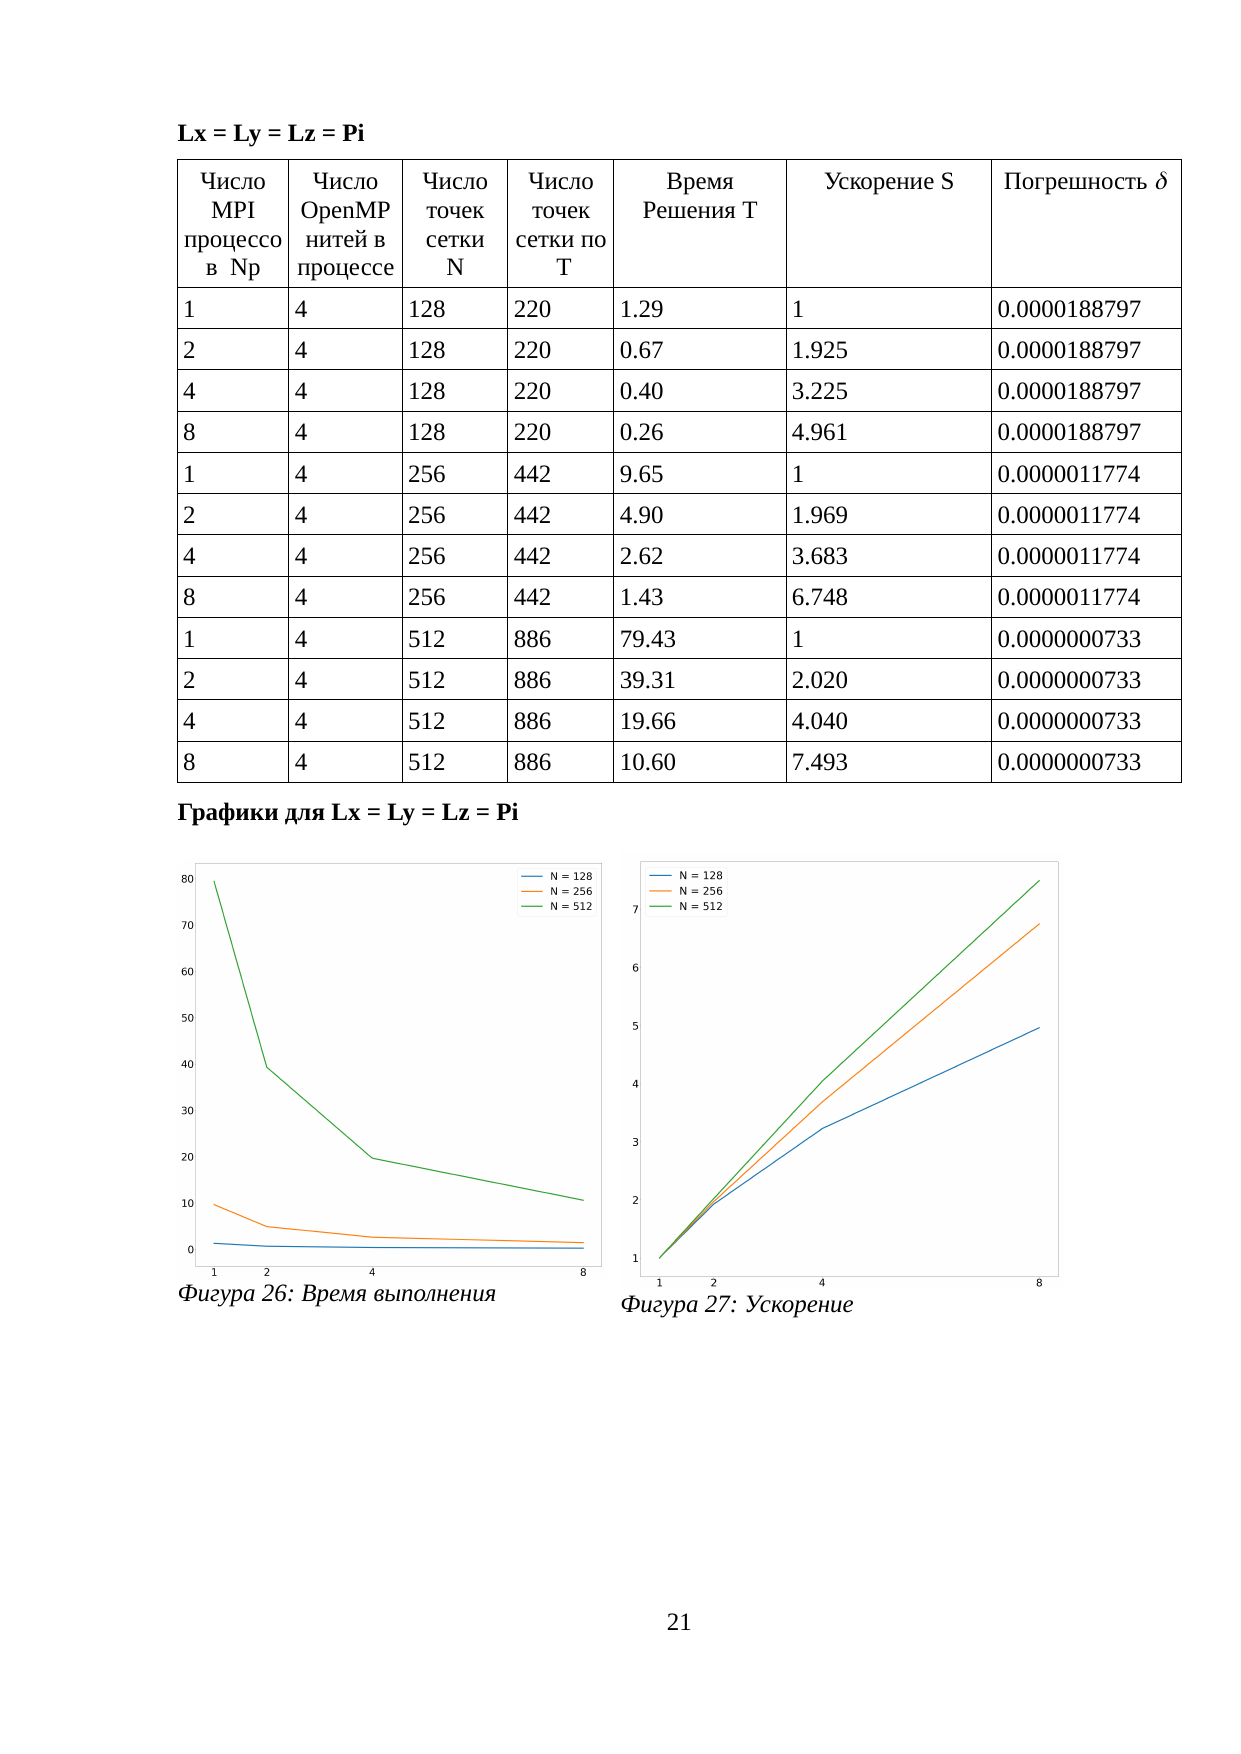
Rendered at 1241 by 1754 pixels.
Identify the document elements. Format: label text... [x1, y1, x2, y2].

table_header Время Решения T [614, 160, 786, 287]
table_cell 4 [289, 700, 402, 741]
table_cell 2 [178, 659, 288, 699]
table_cell 0.67 [614, 329, 786, 369]
table_cell 1 [178, 453, 288, 493]
table_cell 1.969 [787, 494, 991, 534]
subtitle Графики для Lx = Ly = Lz = Pi [177, 797, 1181, 826]
table_header Ускорение S [787, 160, 991, 287]
table_cell 256 [403, 494, 507, 534]
table_cell 886 [508, 659, 613, 699]
table_header Погрешность [992, 160, 1181, 287]
table_cell 10.60 [614, 742, 786, 782]
table_cell 886 [508, 700, 613, 741]
table_cell 220 [508, 412, 613, 452]
table_cell 8 [178, 577, 288, 617]
table_cell 0.0000000733 [992, 659, 1181, 699]
table_cell 512 [403, 700, 507, 741]
table_cell 4 [289, 288, 402, 328]
text Фигура 27: Ускорение [620, 1289, 1065, 1317]
table_cell 3.225 [787, 370, 991, 411]
table_cell 1 [787, 288, 991, 328]
table_cell 512 [403, 742, 507, 782]
table_cell 4 [289, 370, 402, 411]
table_cell 128 [403, 329, 507, 369]
table_cell 256 [403, 453, 507, 493]
table_cell 220 [508, 370, 613, 411]
table_cell 442 [508, 453, 613, 493]
table_cell 1 [787, 453, 991, 493]
table_cell 128 [403, 412, 507, 452]
table_cell 9.65 [614, 453, 786, 493]
table_cell 8 [178, 742, 288, 782]
picture [177, 858, 607, 1279]
table_cell 4.90 [614, 494, 786, 534]
table_cell 886 [508, 618, 613, 658]
table_cell 39.31 [614, 659, 786, 699]
table_cell 4 [289, 329, 402, 369]
table_cell 0.0000011774 [992, 577, 1181, 617]
table_cell 4 [289, 618, 402, 658]
table_cell 4 [289, 412, 402, 452]
table_cell 4 [178, 535, 288, 576]
table_cell 0.0000188797 [992, 329, 1181, 369]
table_cell 4 [289, 577, 402, 617]
table_cell 0.26 [614, 412, 786, 452]
picture [620, 851, 1065, 1289]
table_cell 4 [289, 535, 402, 576]
table_cell 4 [289, 494, 402, 534]
table_cell 0.40 [614, 370, 786, 411]
table_cell 886 [508, 742, 613, 782]
table_cell 1.29 [614, 288, 786, 328]
table_header Число OpenMP нитей в процессе [289, 160, 402, 287]
table_cell 0.0000000733 [992, 700, 1181, 741]
table_cell 2 [178, 329, 288, 369]
table_cell 0.0000000733 [992, 742, 1181, 782]
table_cell 7.493 [787, 742, 991, 782]
table_header Число MPI процессов Np [178, 160, 288, 287]
table_cell 1 [178, 288, 288, 328]
table_cell 19.66 [614, 700, 786, 741]
table_cell 128 [403, 288, 507, 328]
table_cell 8 [178, 412, 288, 452]
table_cell 512 [403, 618, 507, 658]
table_cell 220 [508, 288, 613, 328]
table_cell 442 [508, 494, 613, 534]
table_cell 4 [289, 453, 402, 493]
table_header Число точек сетки по T [508, 160, 613, 287]
table_cell 256 [403, 577, 507, 617]
text Фигура 26: Время выполнения [177, 1076, 620, 1307]
table_cell 4.040 [787, 700, 991, 741]
table_cell 4 [178, 700, 288, 741]
table_cell 4 [178, 370, 288, 411]
table_cell 79.43 [614, 618, 786, 658]
table_cell 2.62 [614, 535, 786, 576]
table_cell 256 [403, 535, 507, 576]
table_cell 1 [178, 618, 288, 658]
table_cell 512 [403, 659, 507, 699]
table_cell 4.961 [787, 412, 991, 452]
table_cell 0.0000000733 [992, 618, 1181, 658]
table_cell 1 [787, 618, 991, 658]
table_cell 1.925 [787, 329, 991, 369]
table_cell 0.0000188797 [992, 370, 1181, 411]
table_cell 2 [178, 494, 288, 534]
table_cell 0.0000011774 [992, 453, 1181, 493]
table_cell 0.0000188797 [992, 412, 1181, 452]
table_cell 6.748 [787, 577, 991, 617]
table_cell 1.43 [614, 577, 786, 617]
table_cell 3.683 [787, 535, 991, 576]
table_cell 0.0000188797 [992, 288, 1181, 328]
table_cell 0.0000011774 [992, 535, 1181, 576]
table_cell 4 [289, 742, 402, 782]
table_cell 2.020 [787, 659, 991, 699]
table_cell 128 [403, 370, 507, 411]
table_cell 4 [289, 659, 402, 699]
table_cell 220 [508, 329, 613, 369]
table_header Число точек сетки N [403, 160, 507, 287]
table_cell 442 [508, 535, 613, 576]
subtitle Lx = Ly = Lz = Pi [177, 118, 1181, 147]
table_cell 0.0000011774 [992, 494, 1181, 534]
table_cell 442 [508, 577, 613, 617]
